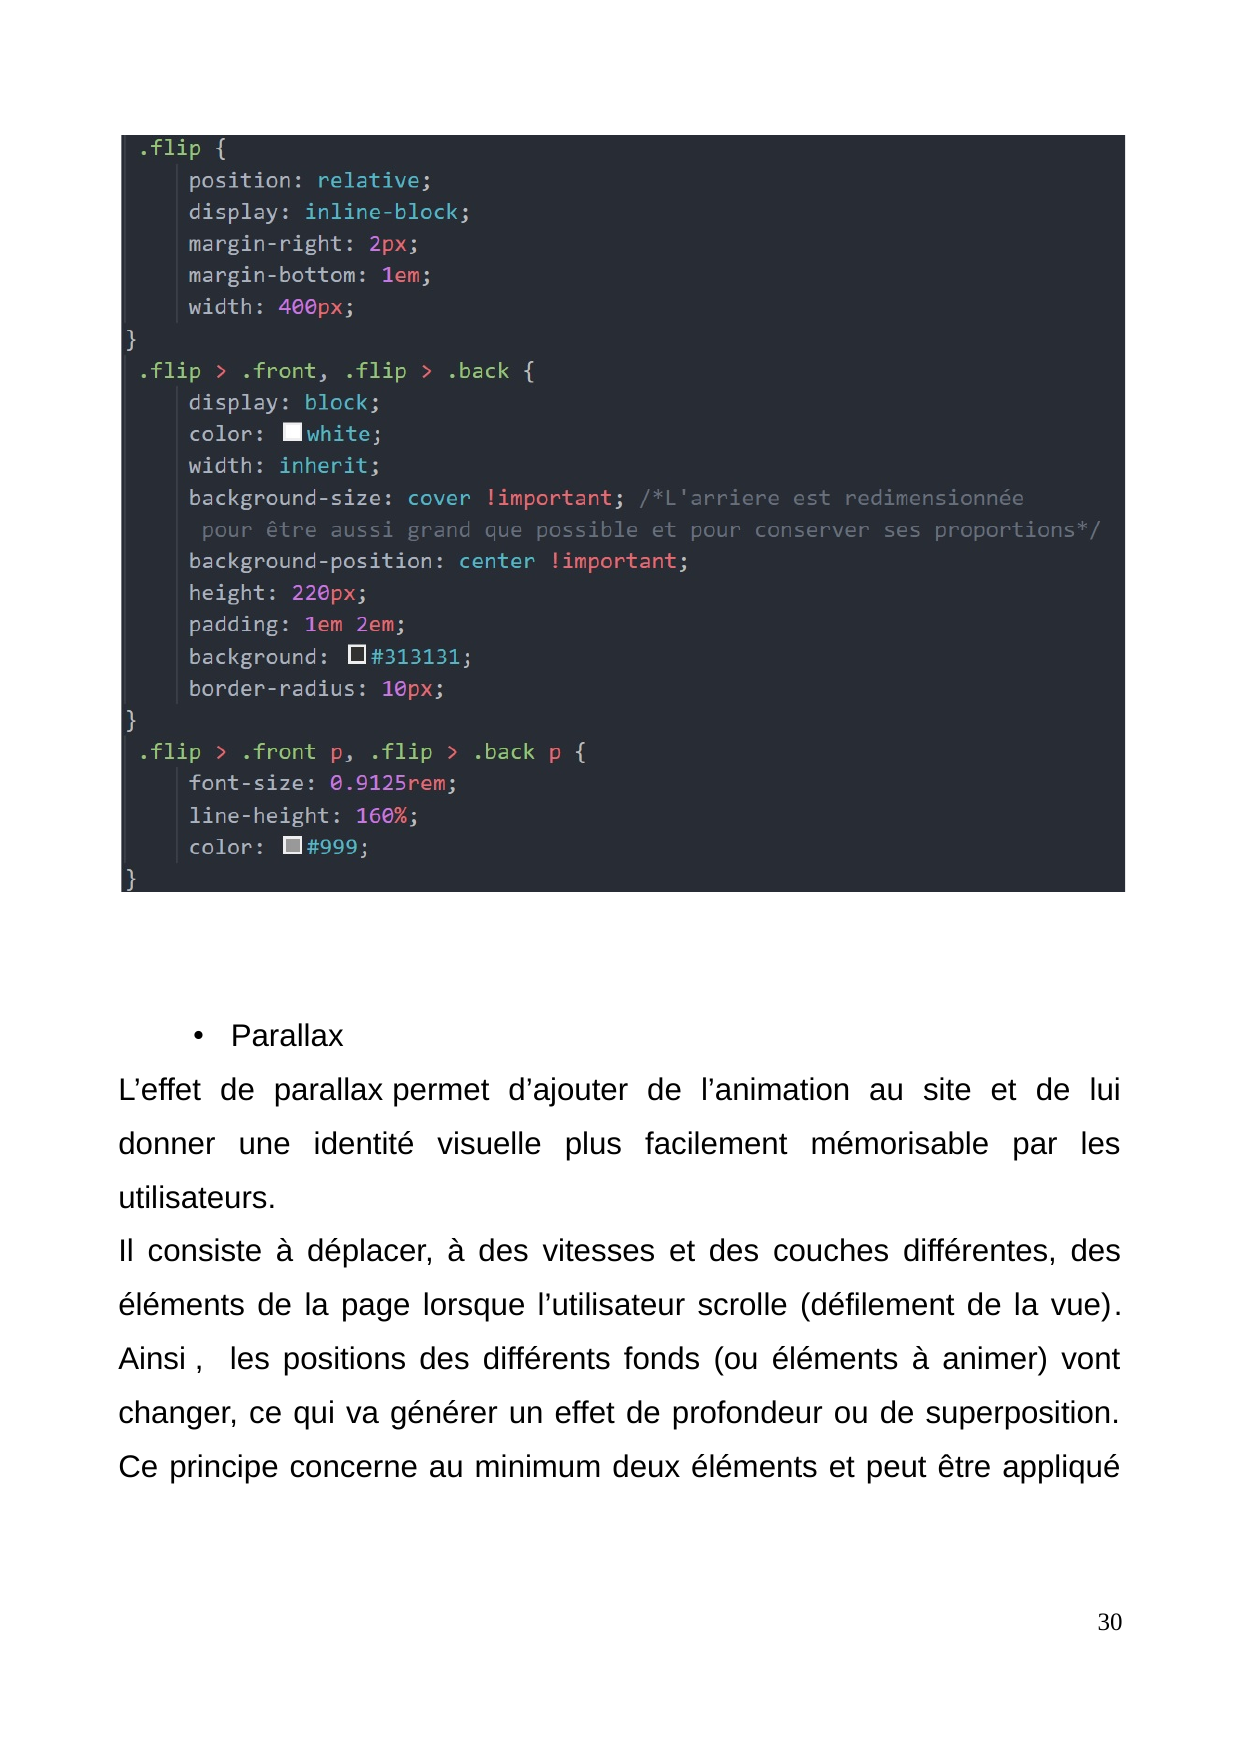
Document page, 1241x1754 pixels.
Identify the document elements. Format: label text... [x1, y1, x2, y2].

text L’effet de parallax permet d’ajouter de l’animation au site et de lui donner une identité visuelle plus facilement mémorisable par les utilisateurs. [118, 1071, 1122, 1214]
picture [121, 135, 1126, 892]
text Il consiste à déplacer, à des vitesses et des couches différentes, des éléments de la page lorsque l’utilisateur scrolle (défilement de la vue). Ainsi , les positions des différents fonds (ou éléments à animer) vont changer, ce qui va générer un effet de profondeur ou de superposition. Ce principe concerne au minimum deux éléments et peut être appliqué [118, 1232, 1122, 1484]
list Parallax [193, 1017, 1122, 1053]
